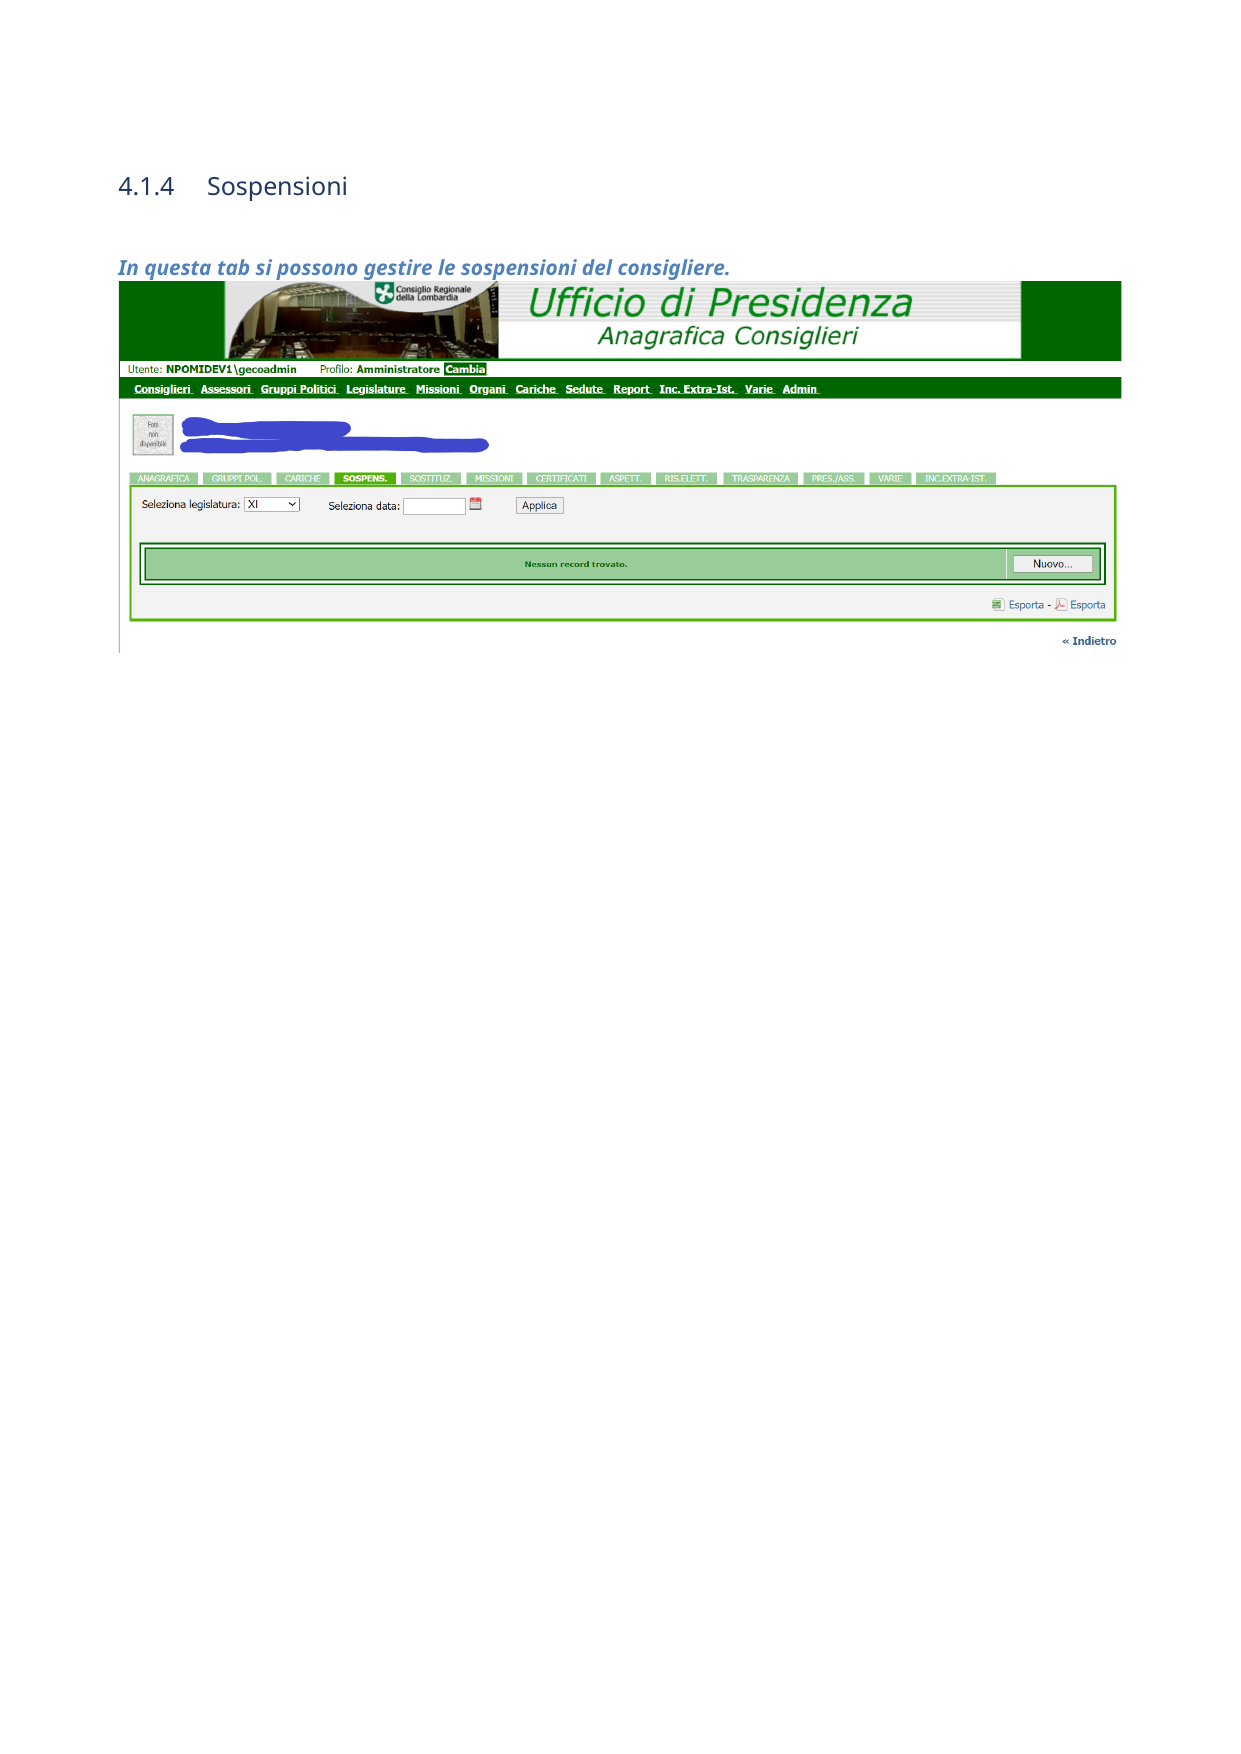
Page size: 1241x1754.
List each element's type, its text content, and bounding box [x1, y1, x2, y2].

list Sospensioni [118, 168, 1122, 202]
text In questa tab si possono gestire le sospensioni del consigliere. [118, 253, 1122, 281]
